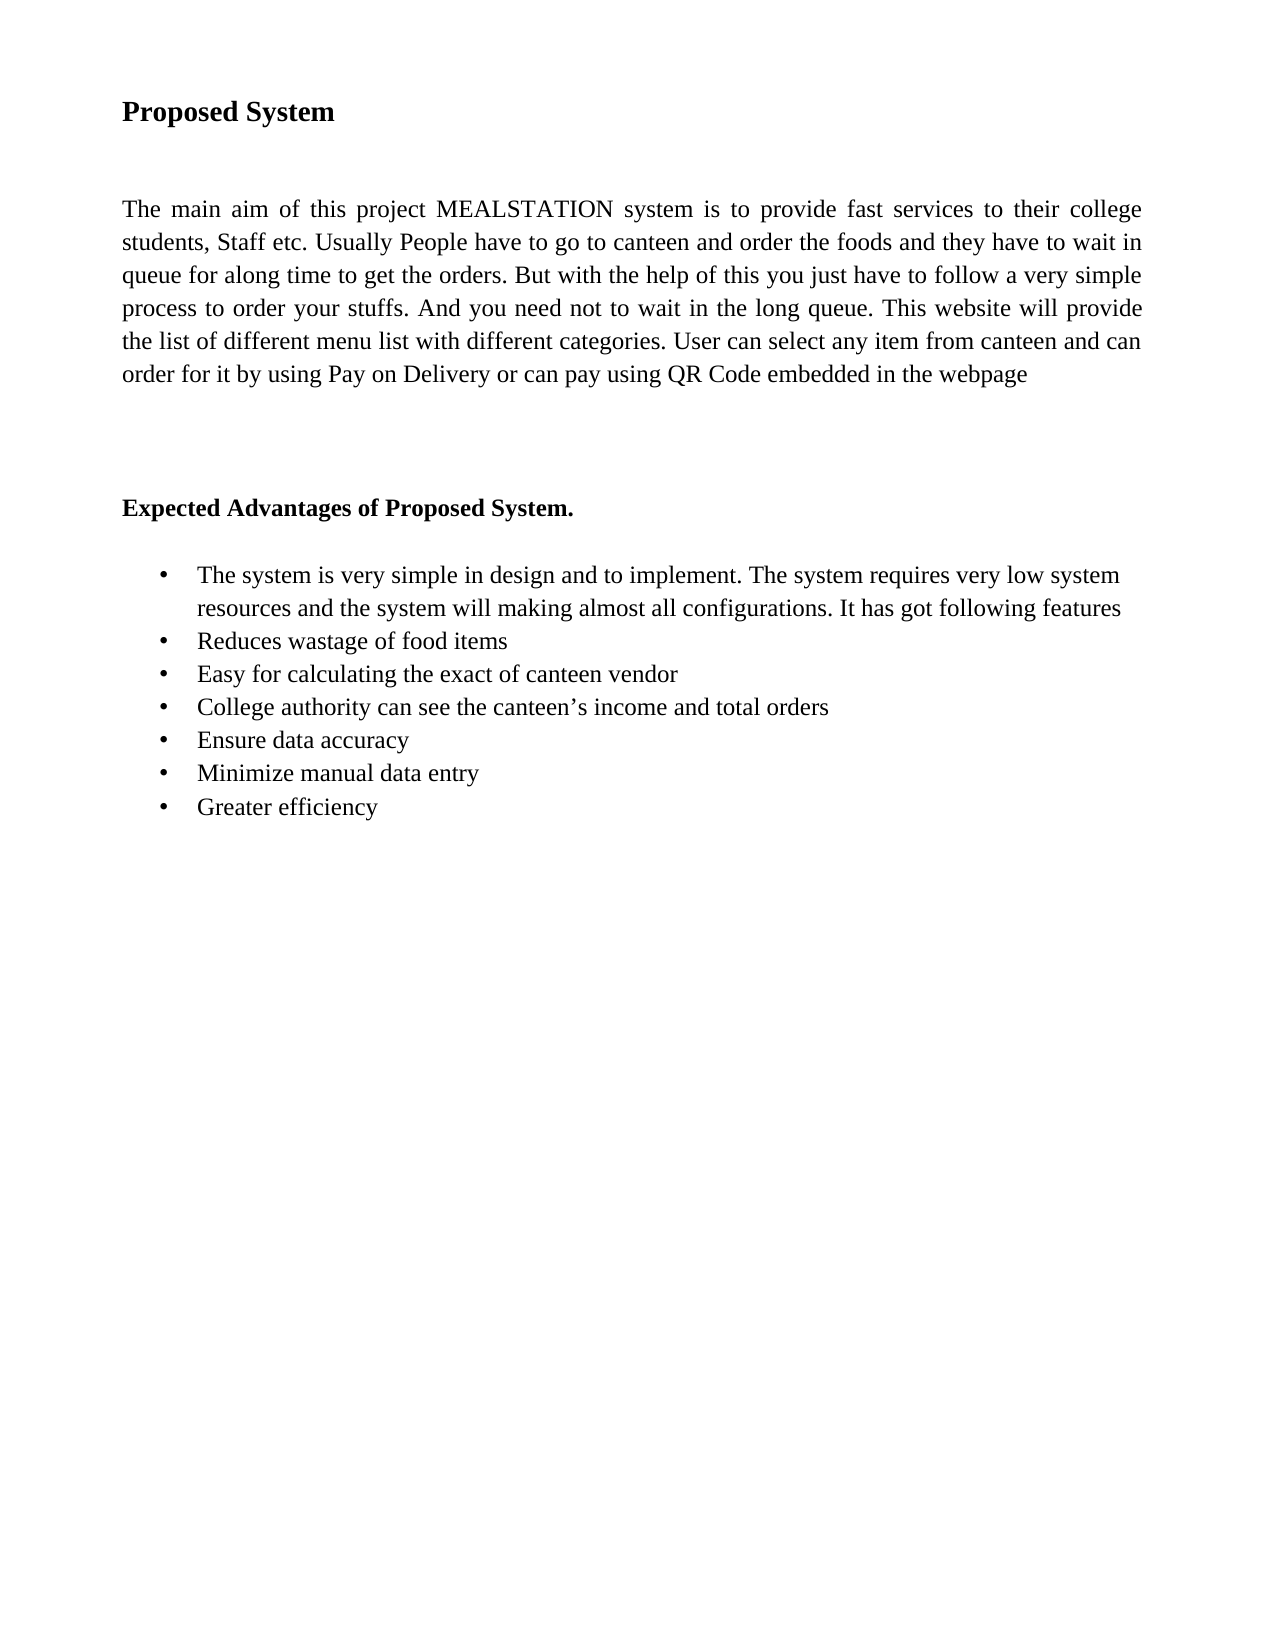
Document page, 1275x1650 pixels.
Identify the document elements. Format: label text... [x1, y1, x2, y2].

list Easy for calculating the exact of canteen vendor [159, 659, 1144, 688]
text Expected Advantages of Proposed System. [122, 493, 1144, 522]
text Proposed System [122, 94, 1144, 127]
list Greater efficiency [159, 792, 1144, 820]
text The main aim of this project MEALSTATION system is to provide fast services to their college students, Staff etc. Usually People have to go to canteen and order the foods and they have to wait in queue for along time to get the orders. But with the help of this you just have to follow a very simple process to order your stuffs. And you need not to wait in the long queue. This website will provide the list of different menu list with different categories. User can select any item from canteen and can order for it by using Pay on Delivery or can pay using QR Code embedded in the webpage [122, 194, 1144, 388]
list Reduces wastage of food items [159, 626, 1144, 655]
list The system is very simple in design and to implement. The system requires very low system resources and the system will making almost all configurations. It has got following features [159, 560, 1144, 622]
list Ensure data accuracy [159, 726, 1144, 754]
list Minimize manual data entry [159, 758, 1144, 787]
list College authority can see the canteen’s income and total orders [159, 692, 1144, 721]
